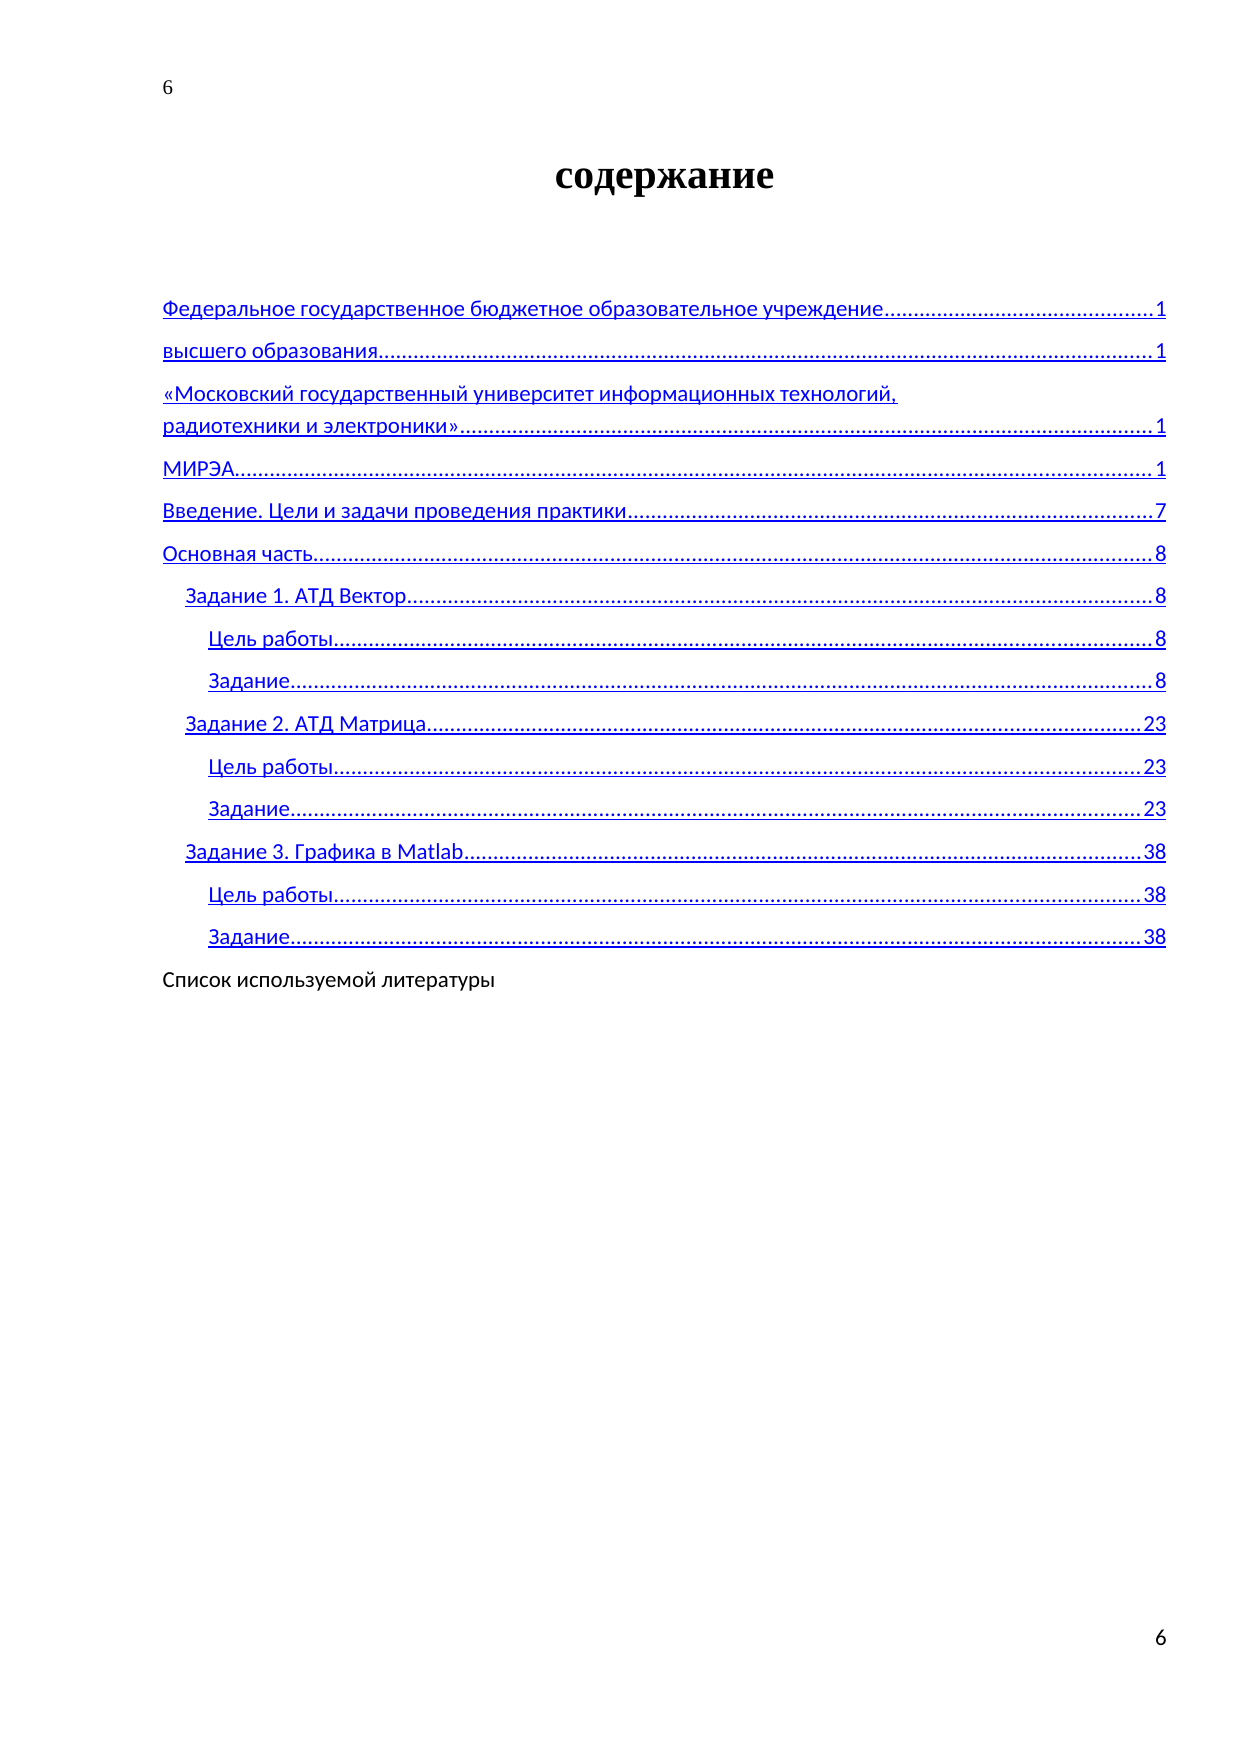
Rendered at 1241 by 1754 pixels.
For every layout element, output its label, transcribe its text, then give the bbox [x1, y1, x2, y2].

text Задание 38 [208, 922, 1166, 946]
text Цель работы 23 [208, 752, 1166, 776]
text МИРЭА 1 [162, 454, 1166, 478]
text Список используемой литературы 40 [162, 965, 1166, 993]
text Федеральное государственное бюджетное образовательное учреждение 1 [162, 294, 1166, 318]
text Задание 8 [208, 667, 1166, 691]
text Задание 2. АТД Матрица 23 [185, 709, 1166, 733]
text содержание [162, 150, 1166, 198]
text Основная часть 8 [162, 539, 1166, 563]
text Введение. Цели и задачи проведения практики 7 [162, 496, 1166, 520]
text высшего образования 1 [162, 336, 1166, 360]
text Задание 23 [208, 794, 1166, 819]
text Задание 3. Графика в Matlab 38 [185, 837, 1166, 861]
text Задание 1. АТД Вектор 8 [185, 581, 1166, 606]
text Цель работы 38 [208, 880, 1166, 904]
text «Московский государственный университет информационных технологий, радиотехники и электроники» 1 [162, 379, 1166, 435]
text Цель работы 8 [208, 624, 1166, 648]
